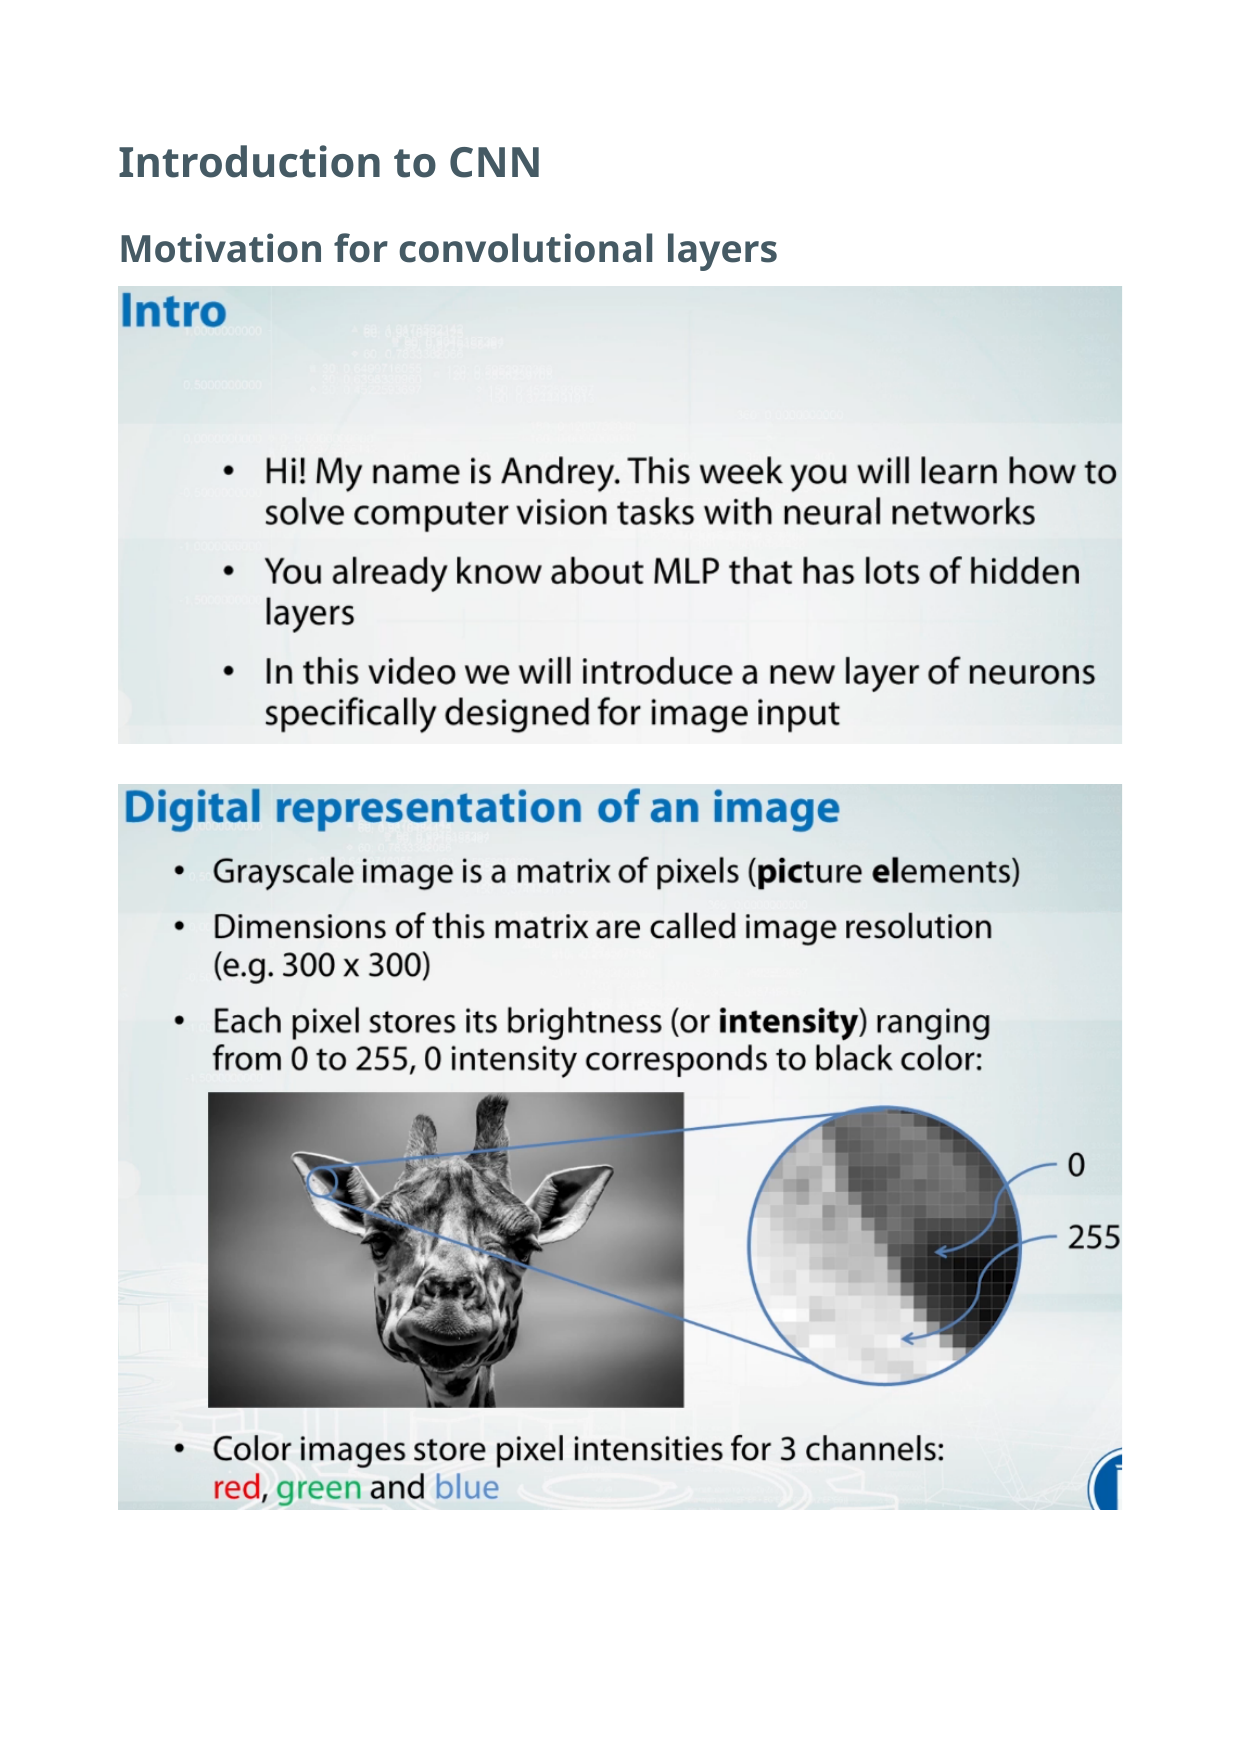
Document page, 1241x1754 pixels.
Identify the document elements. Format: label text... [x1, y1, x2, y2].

subtitle Motivation for convolutional layers [118, 223, 1122, 274]
picture [118, 784, 1123, 1510]
subtitle Introduction to CNN [118, 133, 1122, 189]
picture [118, 286, 1123, 744]
